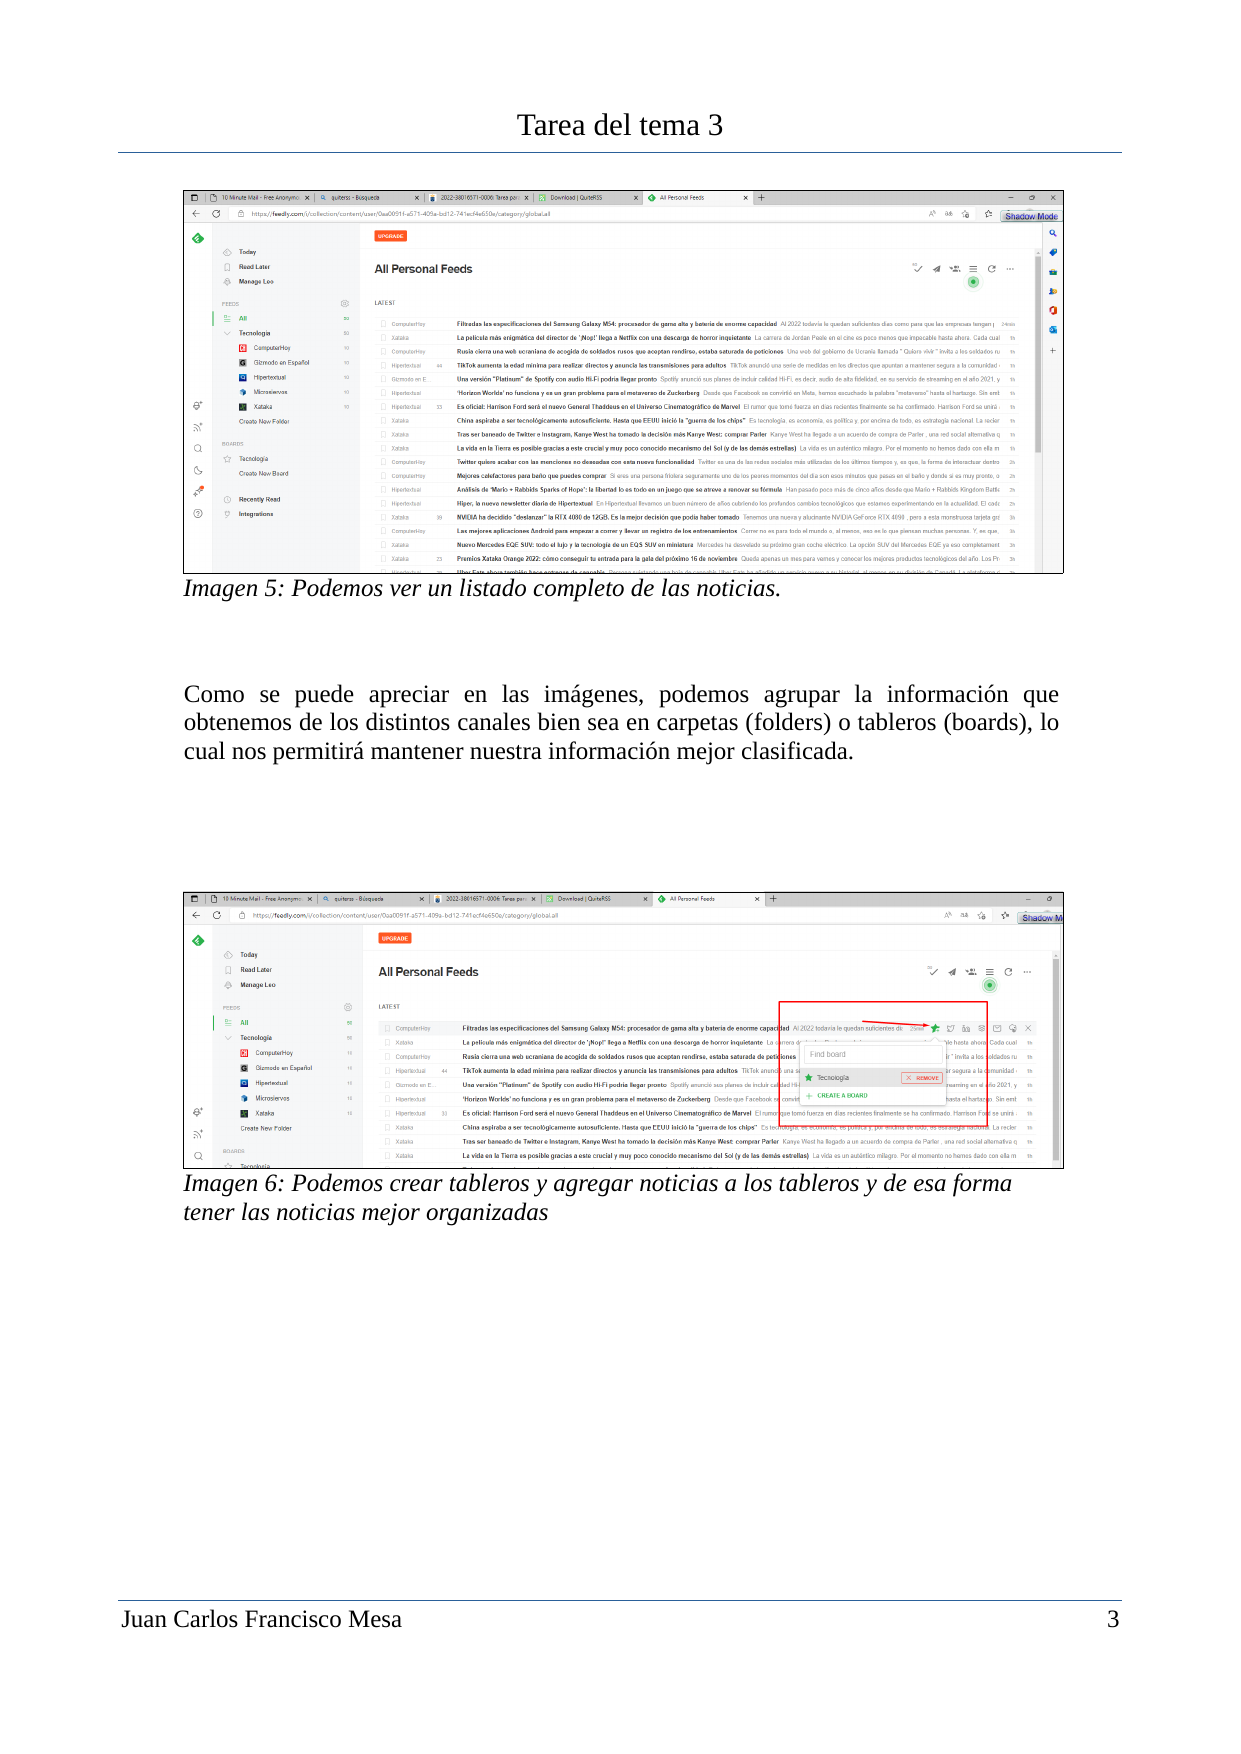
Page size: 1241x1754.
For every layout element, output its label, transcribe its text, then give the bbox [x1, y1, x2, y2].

picture [184, 893, 1063, 1168]
picture [184, 191, 1063, 573]
text Imagen 6: Podemos crear tableros y agregar noticias a los tableros y de esa forma tener las noticias mejor organizadas [183, 1169, 1063, 1226]
text Imagen 5: Podemos ver un listado completo de las noticias. [183, 574, 1063, 602]
